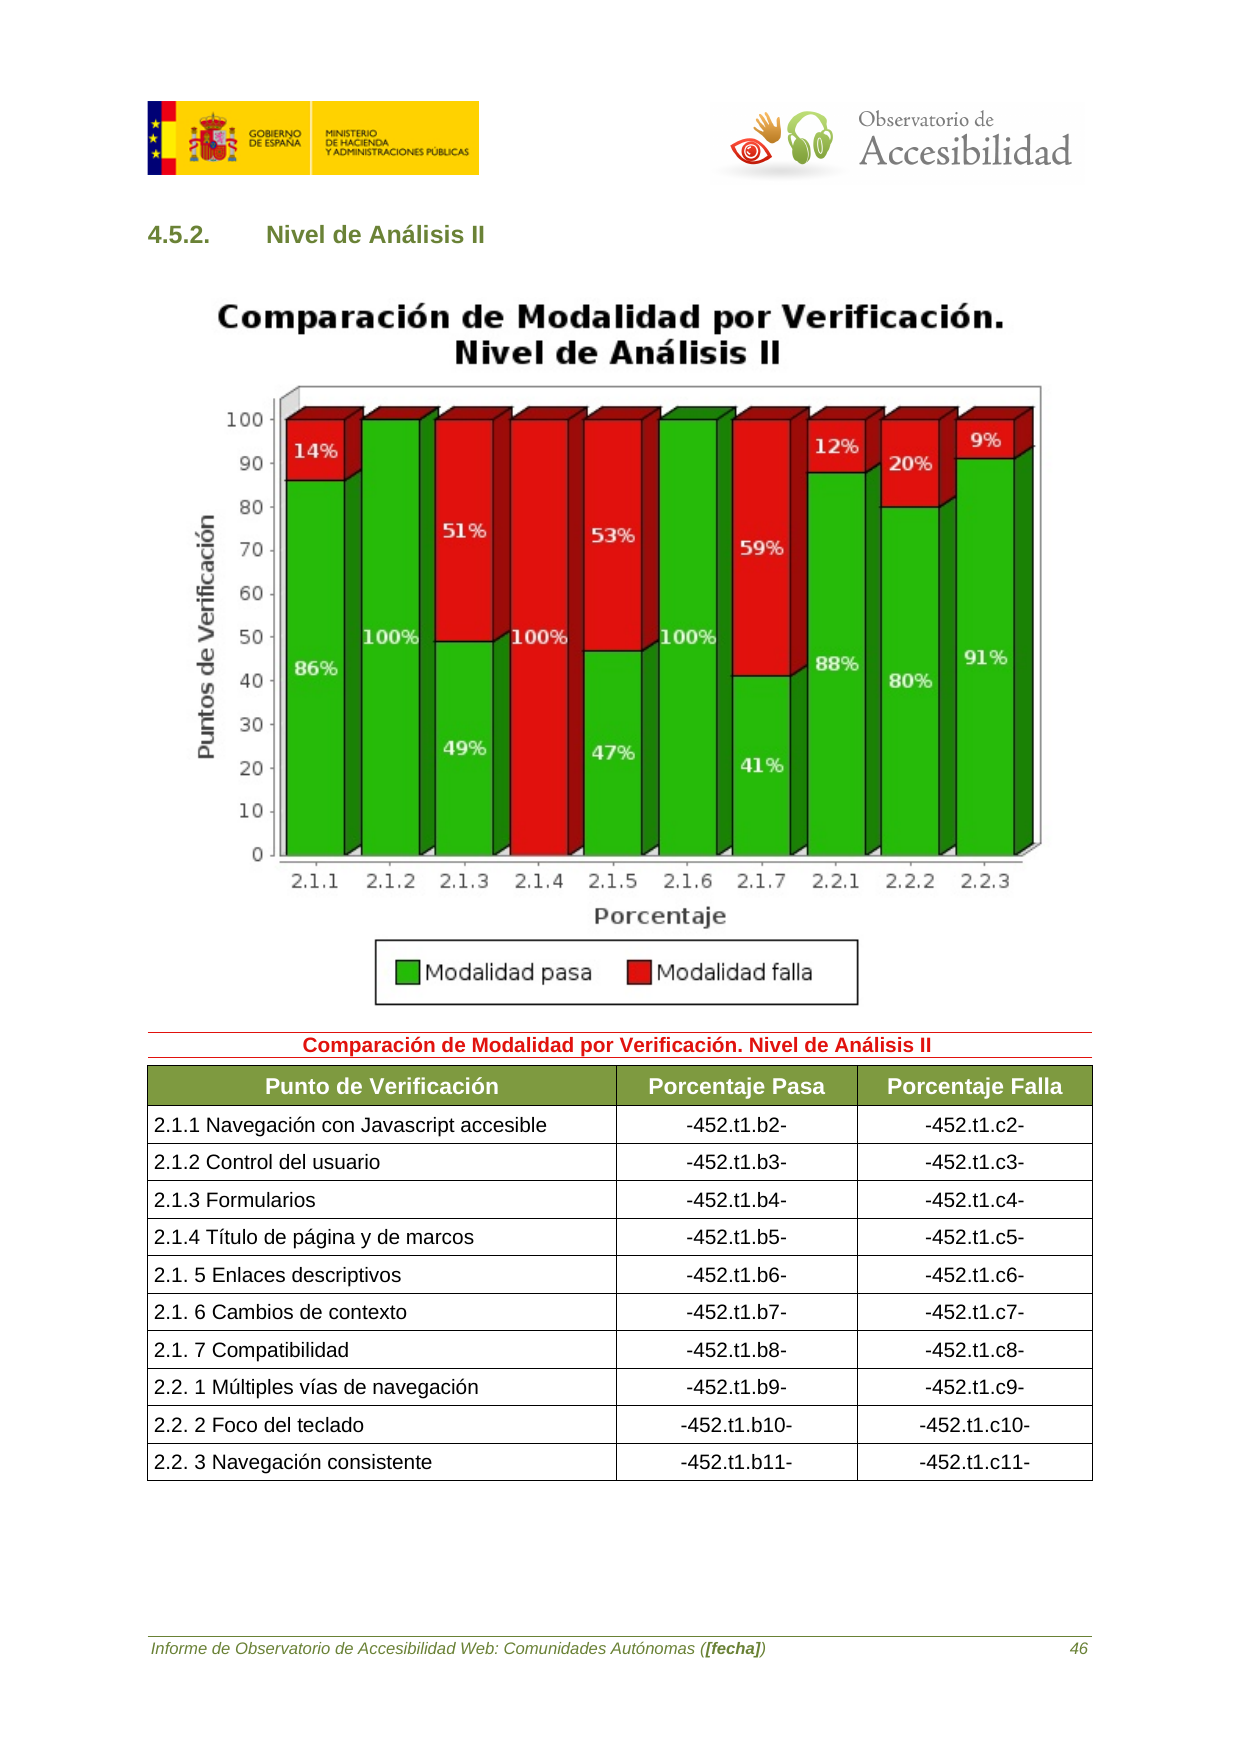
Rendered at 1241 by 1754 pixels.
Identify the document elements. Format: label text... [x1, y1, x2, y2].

picture [710, 102, 1086, 185]
table_cell -452.t1.c8- [858, 1331, 1092, 1368]
table_cell 2.2. 1 Múltiples vías de navegación [148, 1369, 616, 1405]
table_cell -452.t1.c7- [858, 1294, 1092, 1330]
table_cell -452.t1.b11- [617, 1444, 857, 1480]
table_cell -452.t1.c10- [858, 1406, 1092, 1443]
table_header Porcentaje Pasa [617, 1066, 857, 1105]
table_cell 2.1. 7 Compatibilidad [148, 1331, 616, 1368]
subtitle Nivel de Análisis II [148, 220, 1092, 248]
picture [175, 297, 1059, 1007]
picture [147, 101, 479, 175]
table_cell -452.t1.b3- [617, 1144, 857, 1180]
table_cell -452.t1.b4- [617, 1181, 857, 1218]
table_cell -452.t1.c2- [858, 1106, 1092, 1143]
table_cell 2.1.2 Control del usuario [148, 1144, 616, 1180]
table_cell -452.t1.c4- [858, 1181, 1092, 1218]
table_cell -452.t1.b7- [617, 1294, 857, 1330]
text Comparación de Modalidad por Verificación. Nivel de Análisis II [148, 1033, 1092, 1057]
table_cell -452.t1.b6- [617, 1256, 857, 1293]
table_cell 2.1. 6 Cambios de contexto [148, 1294, 616, 1330]
table_cell -452.t1.c9- [858, 1369, 1092, 1405]
table_cell 2.1. 5 Enlaces descriptivos [148, 1256, 616, 1293]
table_cell -452.t1.b2- [617, 1106, 857, 1143]
table_header Porcentaje Falla [858, 1066, 1092, 1105]
table_cell -452.t1.b5- [617, 1219, 857, 1255]
table_cell 2.1.3 Formularios [148, 1181, 616, 1218]
table_header Punto de Verificación [148, 1066, 616, 1105]
table_cell -452.t1.b9- [617, 1369, 857, 1405]
table_cell 2.2. 3 Navegación consistente [148, 1444, 616, 1480]
table_cell 2.1.1 Navegación con Javascript accesible [148, 1106, 616, 1143]
table_cell -452.t1.c3- [858, 1144, 1092, 1180]
table_cell -452.t1.c11- [858, 1444, 1092, 1480]
table_cell 2.1.4 Título de página y de marcos [148, 1219, 616, 1255]
table_cell -452.t1.b10- [617, 1406, 857, 1443]
table_cell -452.t1.c6- [858, 1256, 1092, 1293]
table_cell 2.2. 2 Foco del teclado [148, 1406, 616, 1443]
table_cell -452.t1.b8- [617, 1331, 857, 1368]
table_cell -452.t1.c5- [858, 1219, 1092, 1255]
